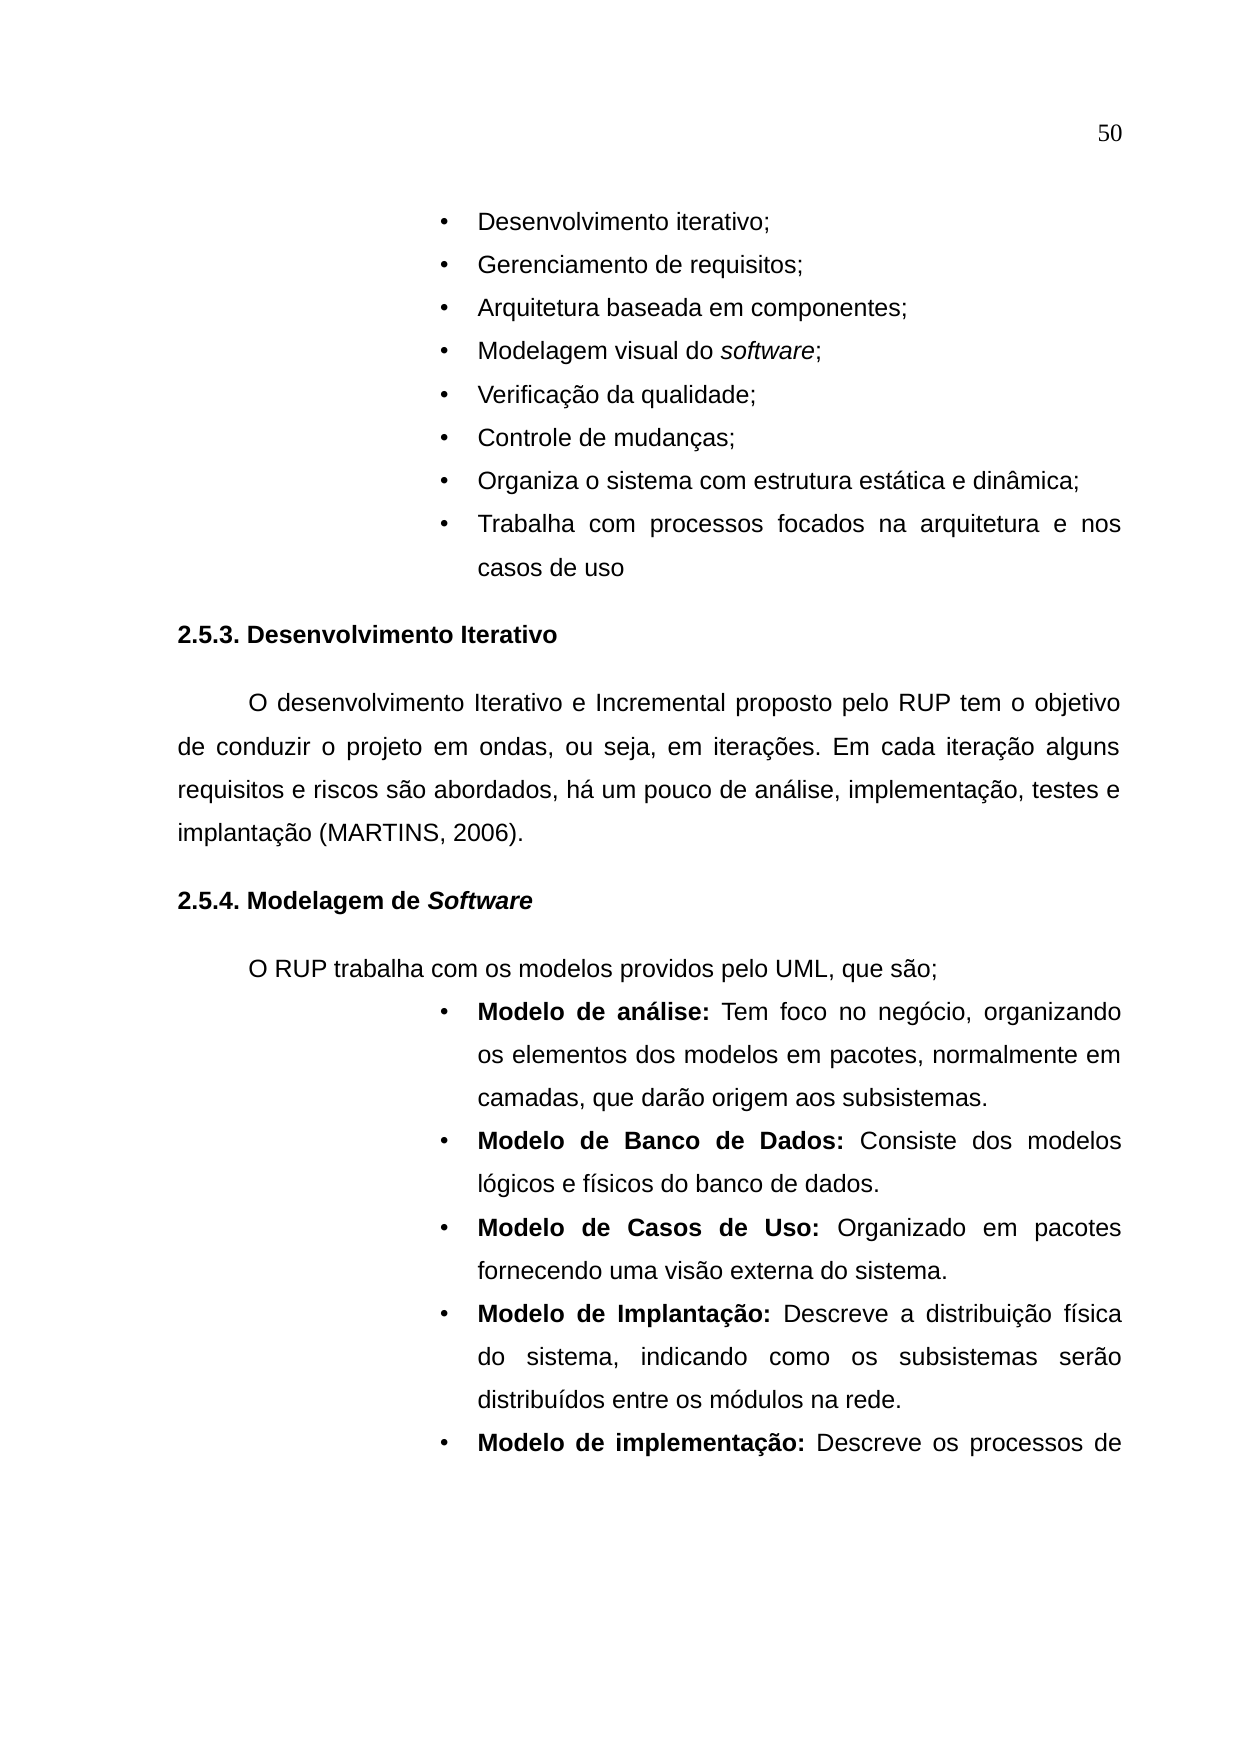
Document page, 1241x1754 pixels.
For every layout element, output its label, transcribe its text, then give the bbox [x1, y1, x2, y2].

list Modelo de Banco de Dados: Consiste dos modelos lógicos e físicos do banco de dados. [440, 1126, 1122, 1198]
list Arquitetura baseada em componentes; [440, 293, 1122, 322]
text O RUP trabalha com os modelos providos pelo UML, que são; [177, 953, 1122, 982]
text O desenvolvimento Iterativo e Incremental proposto pelo RUP tem o objetivo de conduzir o projeto em ondas, ou seja, em iterações. Em cada iteração alguns requisitos e riscos são abordados, há um pouco de análise, implementação, testes e implantação (MARTINS, 2006). [177, 688, 1122, 846]
list Modelo de análise: Tem foco no negócio, organizando os elementos dos modelos em pacotes, normalmente em camadas, que darão origem aos subsistemas. [440, 997, 1122, 1112]
list Modelo de Casos de Uso: Organizado em pacotes fornecendo uma visão externa do sistema. [440, 1212, 1122, 1284]
list Gerenciamento de requisitos; [440, 250, 1122, 279]
list Modelo de implementação: Descreve os processos de [440, 1428, 1122, 1457]
list Organiza o sistema com estrutura estática e dinâmica; [440, 466, 1122, 495]
list Controle de mudanças; [440, 423, 1122, 452]
subtitle 2.5.4. Modelagem de Software [177, 886, 1122, 914]
list Desenvolvimento iterativo; [440, 207, 1122, 236]
list Trabalha com processos focados na arquitetura e nos casos de uso [440, 509, 1122, 581]
list Modelagem visual do software; [440, 336, 1122, 365]
list Verificação da qualidade; [440, 379, 1122, 408]
subtitle 2.5.3. Desenvolvimento Iterativo [177, 620, 1122, 649]
list Modelo de Implantação: Descreve a distribuição física do sistema, indicando como os subsistemas serão distribuídos entre os módulos na rede. [440, 1299, 1122, 1414]
